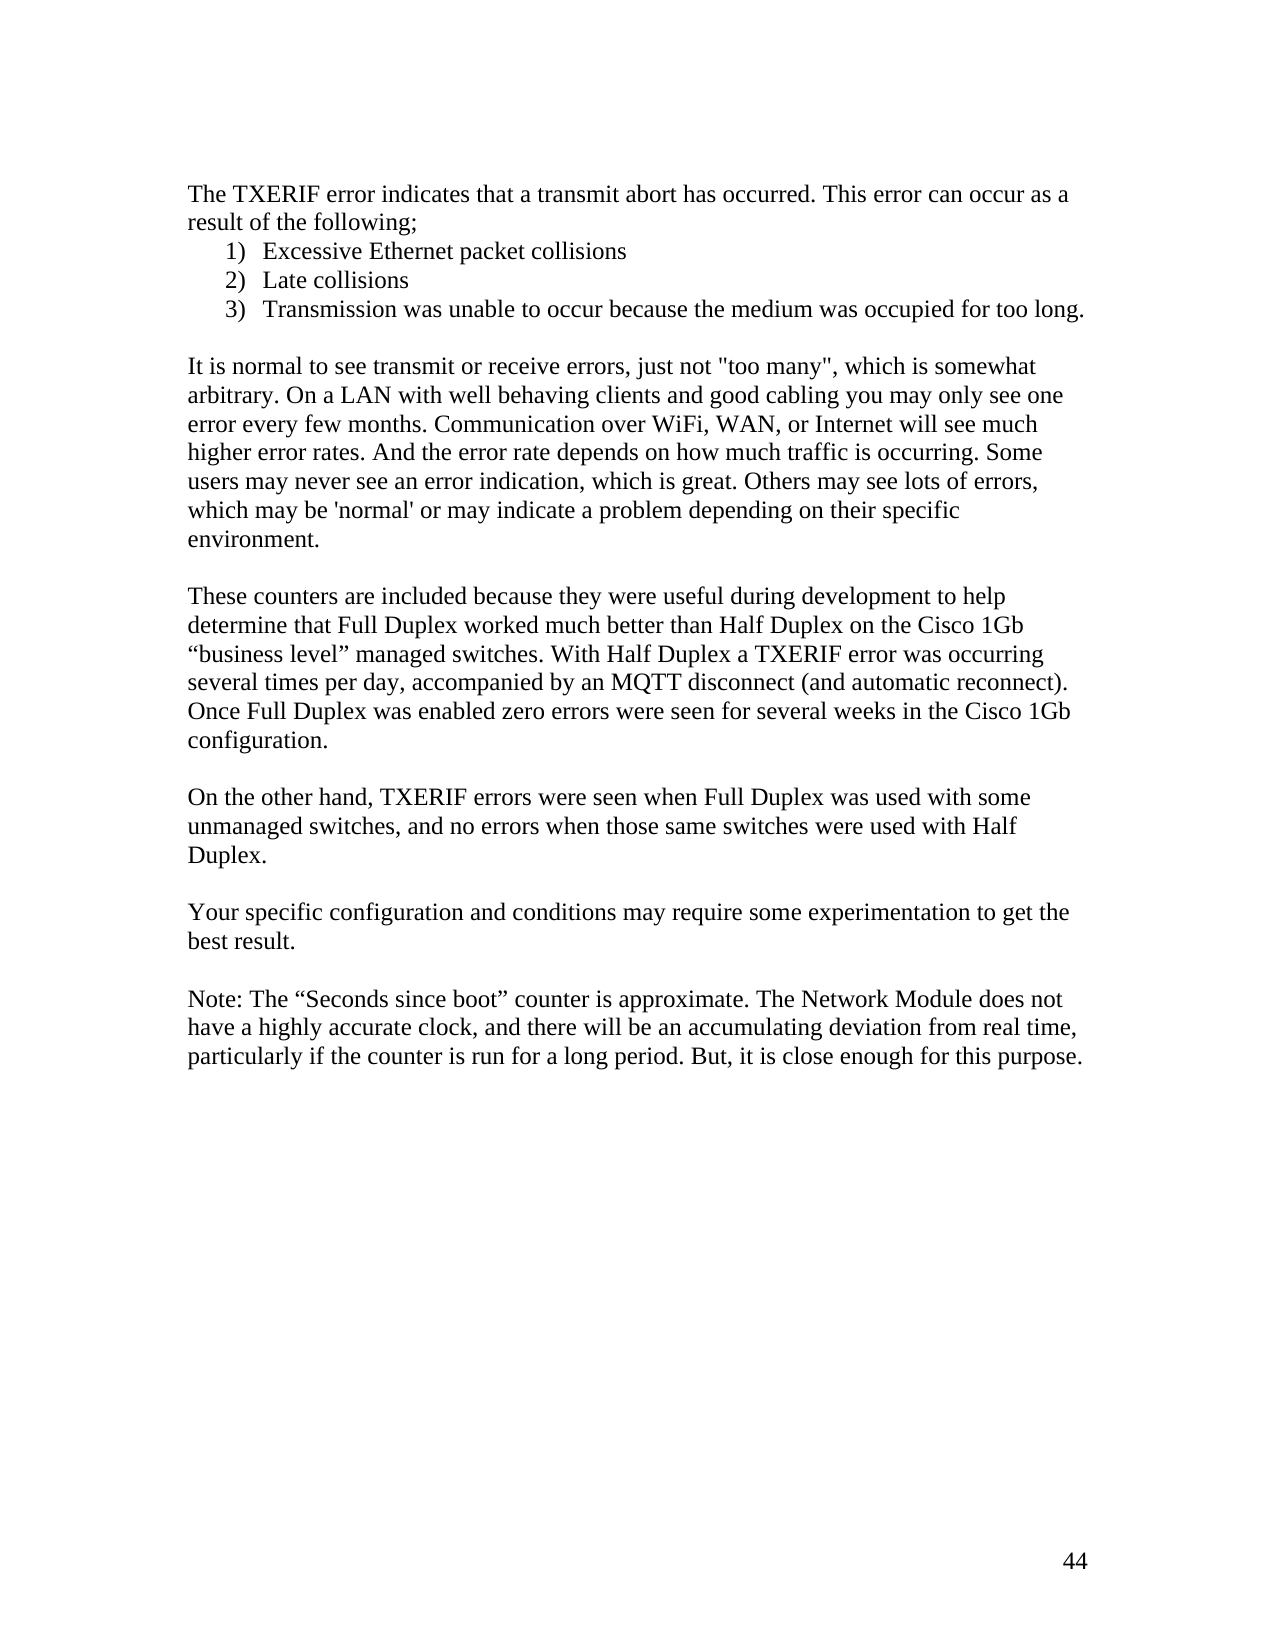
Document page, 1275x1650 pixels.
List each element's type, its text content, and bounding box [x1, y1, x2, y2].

list Excessive Ethernet packet collisions [225, 236, 1087, 265]
text Note: The “Seconds since boot” counter is approximate. The Network Module does not have a highly accurate clock, and there will be an accumulating deviation from real time, particularly if the counter is run for a long period. But, it is close enough for this purpose. [187, 984, 1087, 1070]
text These counters are included because they were useful during development to help determine that Full Duplex worked much better than Half Duplex on the Cisco 1Gb “business level” managed switches. With Half Duplex a TXERIF error was occurring several times per day, accompanied by an MQTT disconnect (and automatic reconnect). Once Full Duplex was enabled zero errors were seen for several weeks in the Cisco 1Gb configuration. [187, 581, 1087, 754]
list Late collisions [225, 265, 1087, 294]
text It is normal to see transmit or receive errors, just not "too many", which is somewhat arbitrary. On a LAN with well behaving clients and good cabling you may only see one error every few months. Communication over WiFi, WAN, or Internet will see much higher error rates. And the error rate depends on how much traffic is occurring. Some users may never see an error indication, which is great. Others may see lots of errors, which may be 'normal' or may indicate a problem depending on their specific environment. [187, 351, 1087, 552]
text On the other hand, TXERIF errors were seen when Full Duplex was used with some unmanaged switches, and no errors when those same switches were used with Half Duplex. [187, 782, 1087, 869]
text The TXERIF error indicates that a transmit abort has occurred. This error can occur as a result of the following; [187, 179, 1087, 236]
list Transmission was unable to occur because the medium was occupied for too long. [225, 294, 1087, 322]
text Your specific configuration and conditions may require some experimentation to get the best result. [187, 897, 1087, 955]
